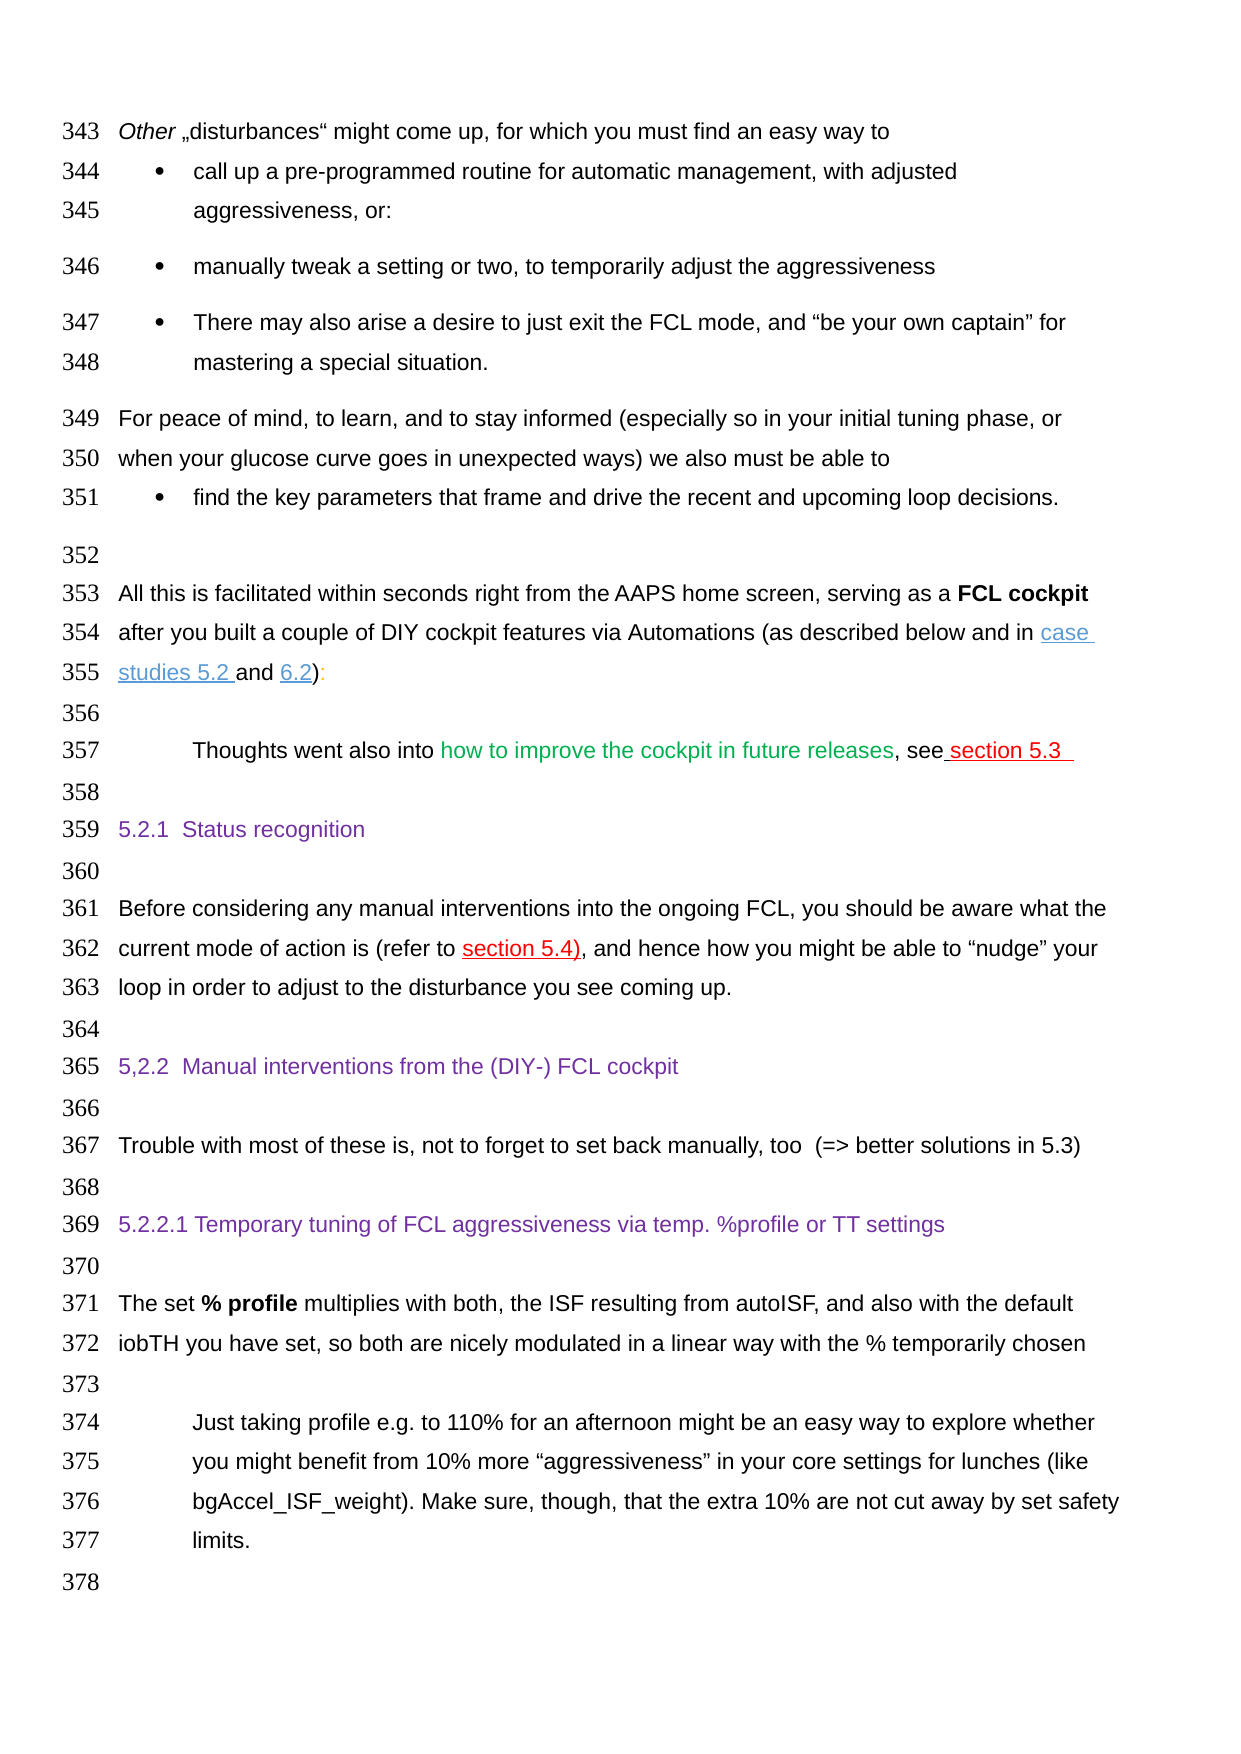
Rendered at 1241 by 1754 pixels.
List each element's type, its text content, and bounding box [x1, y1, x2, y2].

list manually tweak a setting or two, to temporarily adjust the aggressiveness [156, 253, 1122, 279]
text Trouble with most of these is, not to forget to set back manually, too (=> better solutions in 5.3) [118, 1132, 1122, 1159]
text Thoughts went also into how to improve the cockpit in future releases, see section 5.3 [192, 737, 1122, 764]
text For peace of mind, to learn, and to stay informed (especially so in your initial tuning phase, or when your glucose curve goes in unexpected ways) we also must be able to [118, 405, 1122, 471]
list call up a pre-programmed routine for automatic management, with adjusted aggressiveness, or: [156, 158, 1122, 223]
text 5.2.1 Status recognition [118, 816, 1122, 843]
text All this is facilitated within seconds right from the AAPS home screen, serving as a FCL cockpit after you built a couple of DIY cockpit features via Automations (as described below and in case studies 5.2 and 6.2): [118, 579, 1122, 685]
text The set % profile multiplies with both, the ISF resulting from autoISF, and also with the default iobTH you have set, so both are nicely modulated in a linear way with the % temporarily chosen [118, 1290, 1122, 1356]
list There may also arise a desire to just exit the FCL mode, and “be your own captain” for mastering a special situation. [156, 309, 1122, 375]
text 5,2.2 Manual interventions from the (DIY-) FCL cockpit [118, 1053, 1122, 1080]
text Other „disturbances“ might come up, for which you must find an easy way to [118, 118, 1122, 144]
text Before considering any manual interventions into the ongoing FCL, you should be aware what the current mode of action is (refer to section 5.4), and hence how you might be able to “nudge” your loop in order to adjust to the disturbance you see coming up. [118, 895, 1122, 1001]
text 5.2.2.1 Temporary tuning of FCL aggressiveness via temp. %profile or TT settings [118, 1211, 1122, 1238]
list find the key parameters that frame and drive the recent and upcoming loop decisions. [156, 484, 1122, 510]
text Just taking profile e.g. to 110% for an afternoon might be an easy way to explore whether you might benefit from 10% more “aggressiveness” in your core settings for lunches (like bgAccel_ISF_weight). Make sure, though, that the extra 10% are not cut away by set safety limits. [192, 1409, 1122, 1553]
